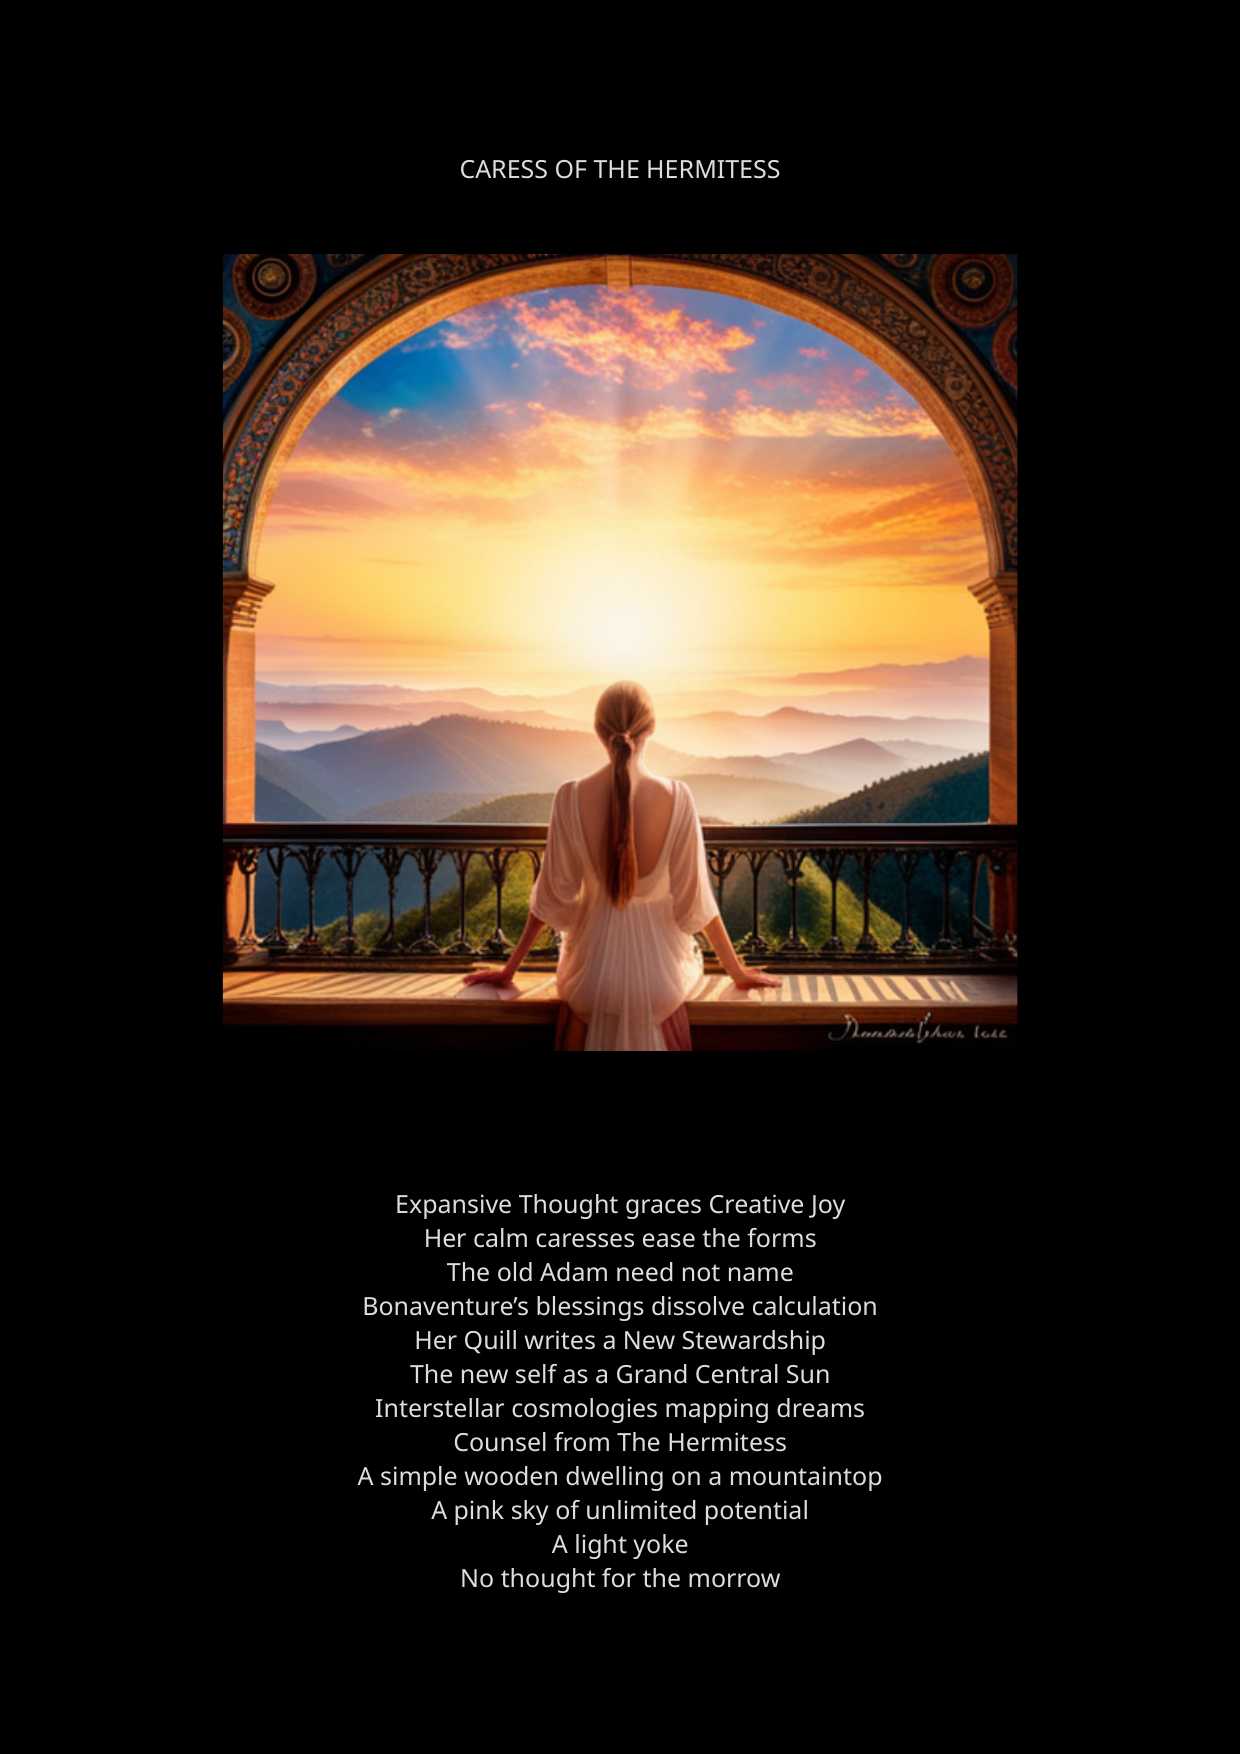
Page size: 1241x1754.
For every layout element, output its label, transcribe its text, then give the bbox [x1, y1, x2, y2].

text A simple wooden dwelling on a mountaintop [118, 1459, 1122, 1493]
text Her calm caresses ease the forms [118, 1221, 1122, 1254]
text The old Adam need not name [118, 1254, 1122, 1289]
text A light yoke [118, 1527, 1122, 1561]
text No thought for the morrow [118, 1561, 1122, 1595]
picture [222, 254, 1018, 1051]
text CARESS OF THE HERMITESS [118, 152, 1122, 186]
text The new self as a Grand Central Sun [118, 1357, 1122, 1391]
text A pink sky of unlimited potential [118, 1493, 1122, 1527]
text Interstellar cosmologies mapping dreams [118, 1391, 1122, 1425]
text Bonaventure’s blessings dissolve calculation [118, 1289, 1122, 1323]
text Expansive Thought graces Creative Joy [118, 1186, 1122, 1221]
text Counsel from The Hermitess [118, 1425, 1122, 1459]
text Her Quill writes a New Stewardship [118, 1323, 1122, 1357]
